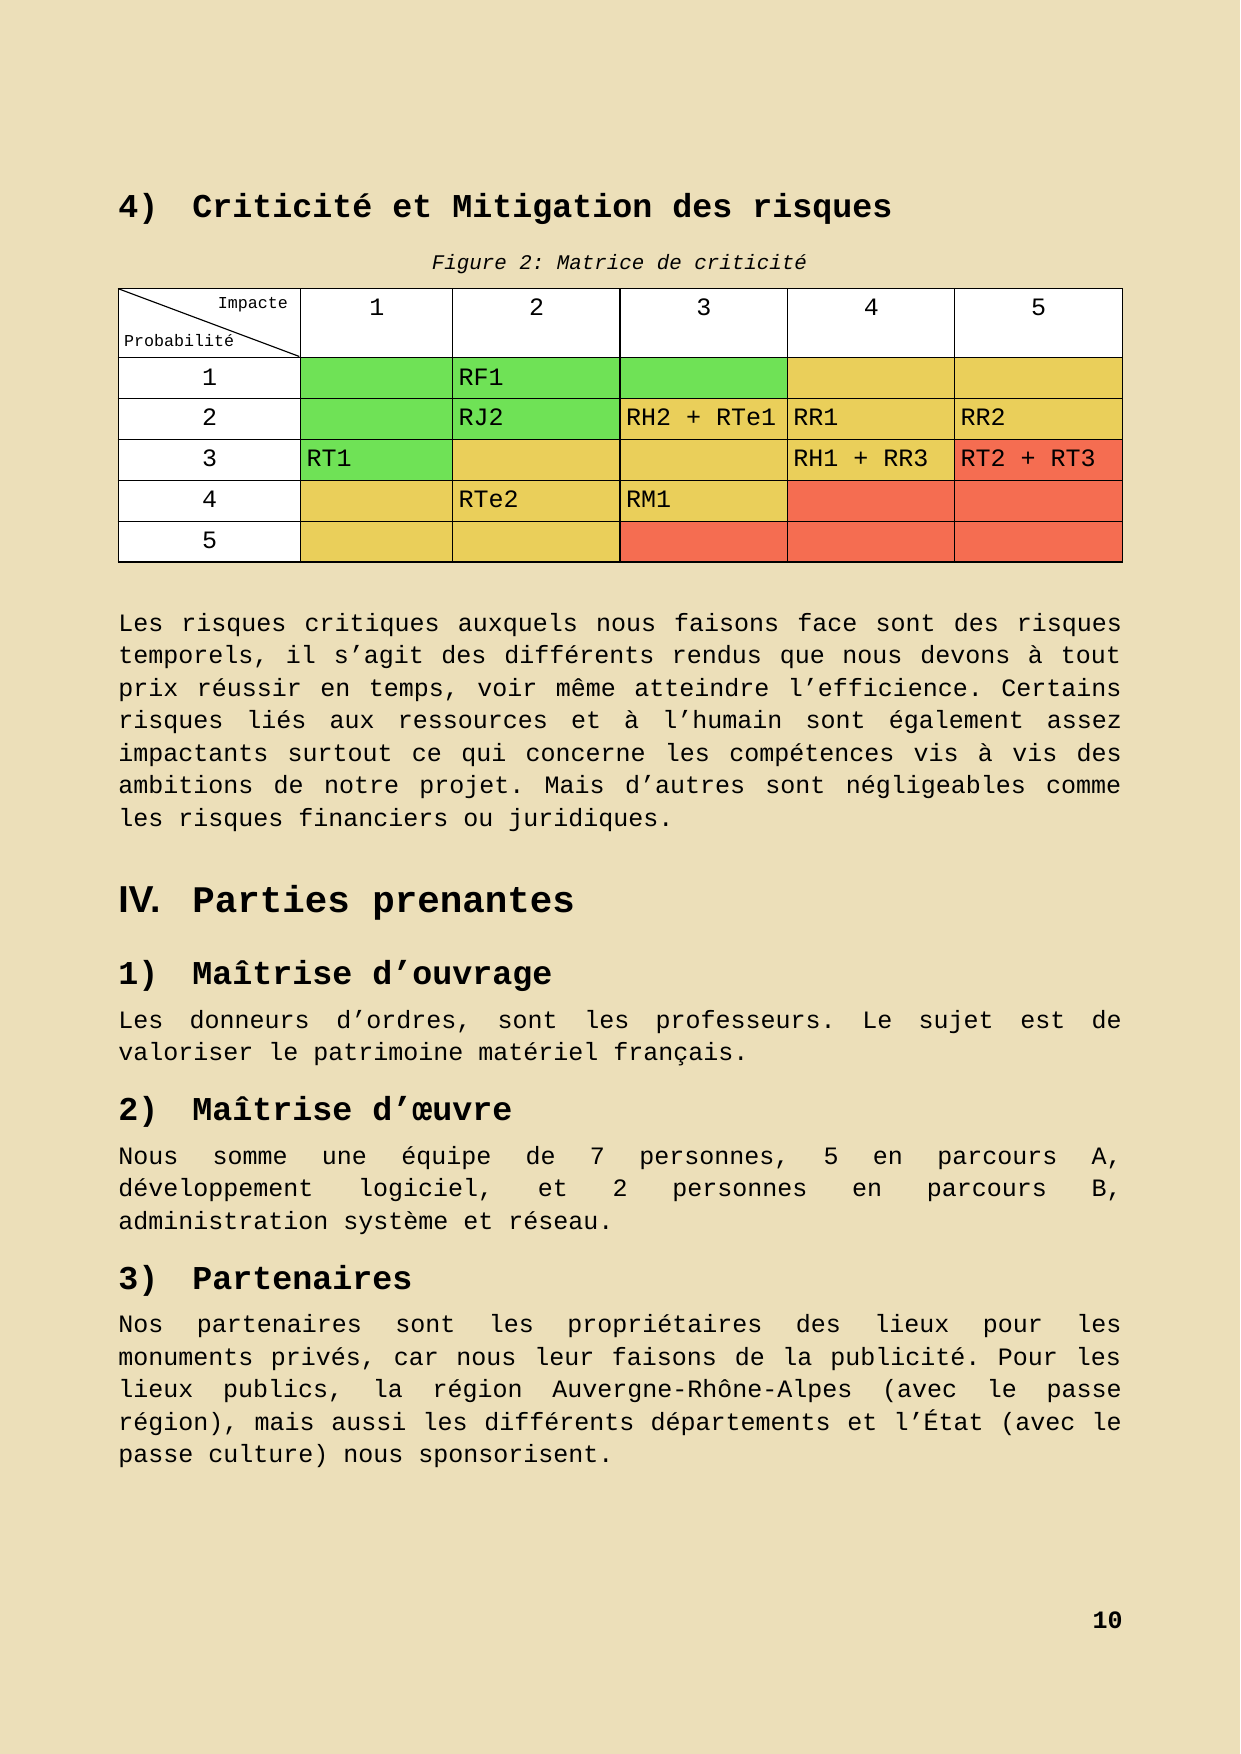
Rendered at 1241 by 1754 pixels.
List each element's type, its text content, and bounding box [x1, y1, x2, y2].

table_cell [301, 522, 452, 561]
table_header 2 [453, 289, 619, 357]
table_cell [955, 358, 1122, 398]
table_cell 2 [119, 399, 300, 439]
table_cell [453, 522, 619, 561]
table_header Impacte Probabilité [124, 289, 300, 355]
table_cell RT2 + RT3 [955, 440, 1122, 480]
table_cell [453, 440, 619, 480]
text Les risques critiques auxquels nous faisons face sont des risques temporels, il s’agit des différents rendus que nous devons à tout prix réussir en temps, voir même atteindre l’efficience. Certains risques liés aux ressources et à l’humain sont également assez impactants surtout ce qui concerne les compétences vis à vis des ambitions de notre projet. Mais d’autres sont négligeables comme les risques financiers ou juridiques. [118, 610, 1122, 833]
table_cell [301, 358, 452, 398]
table_header 3 [621, 289, 787, 357]
table_cell RTe2 [453, 481, 619, 521]
table_cell 3 [119, 440, 300, 480]
table_cell RM1 [621, 481, 787, 521]
subtitle Maîtrise d’œuvre [118, 1093, 1122, 1131]
table_cell [788, 358, 954, 398]
text Nos partenaires sont les propriétaires des lieux pour les monuments privés, car nous leur faisons de la publicité. Pour les lieux publics, la région Auvergne-Rhône-Alpes (avec le passe région), mais aussi les différents départements et l’État (avec le passe culture) nous sponsorisent. [118, 1312, 1122, 1470]
table_cell RH1 + RR3 [788, 440, 954, 480]
table_cell RJ2 [453, 399, 619, 439]
table_cell [301, 399, 452, 439]
table_header 1 [301, 289, 452, 357]
table_cell RH2 + RTe1 [621, 399, 787, 439]
table_cell [788, 522, 954, 561]
subtitle Criticité et Mitigation des risques [118, 189, 1122, 227]
table_cell RF1 [453, 358, 619, 398]
text Les donneurs d’ordres, sont les professeurs. Le sujet est de valoriser le patrimoine matériel français. [118, 1007, 1122, 1068]
table_cell [621, 522, 787, 561]
table_cell 1 [119, 358, 300, 398]
table_cell [955, 522, 1122, 561]
table_cell [955, 481, 1122, 521]
table_header 5 [955, 289, 1122, 357]
table_cell [788, 481, 954, 521]
subtitle Parties prenantes [118, 877, 1122, 924]
table_cell [621, 358, 787, 398]
subtitle Partenaires [118, 1262, 1122, 1299]
table_cell [301, 481, 452, 521]
text Figure 2: Matrice de criticité [118, 252, 1122, 276]
table_cell [621, 440, 787, 480]
subtitle Maîtrise d’ouvrage [118, 957, 1122, 995]
table_cell RR2 [955, 399, 1122, 439]
table_cell RT1 [301, 440, 452, 480]
table_header 4 [788, 289, 954, 357]
table_cell 4 [119, 481, 300, 521]
text Nous somme une équipe de 7 personnes, 5 en parcours A, développement logiciel, et 2 personnes en parcours B, administration système et réseau. [118, 1143, 1122, 1237]
table_cell 5 [119, 522, 300, 561]
table_header Impacte Probabilité [119, 290, 296, 357]
table_cell RR1 [788, 399, 954, 439]
